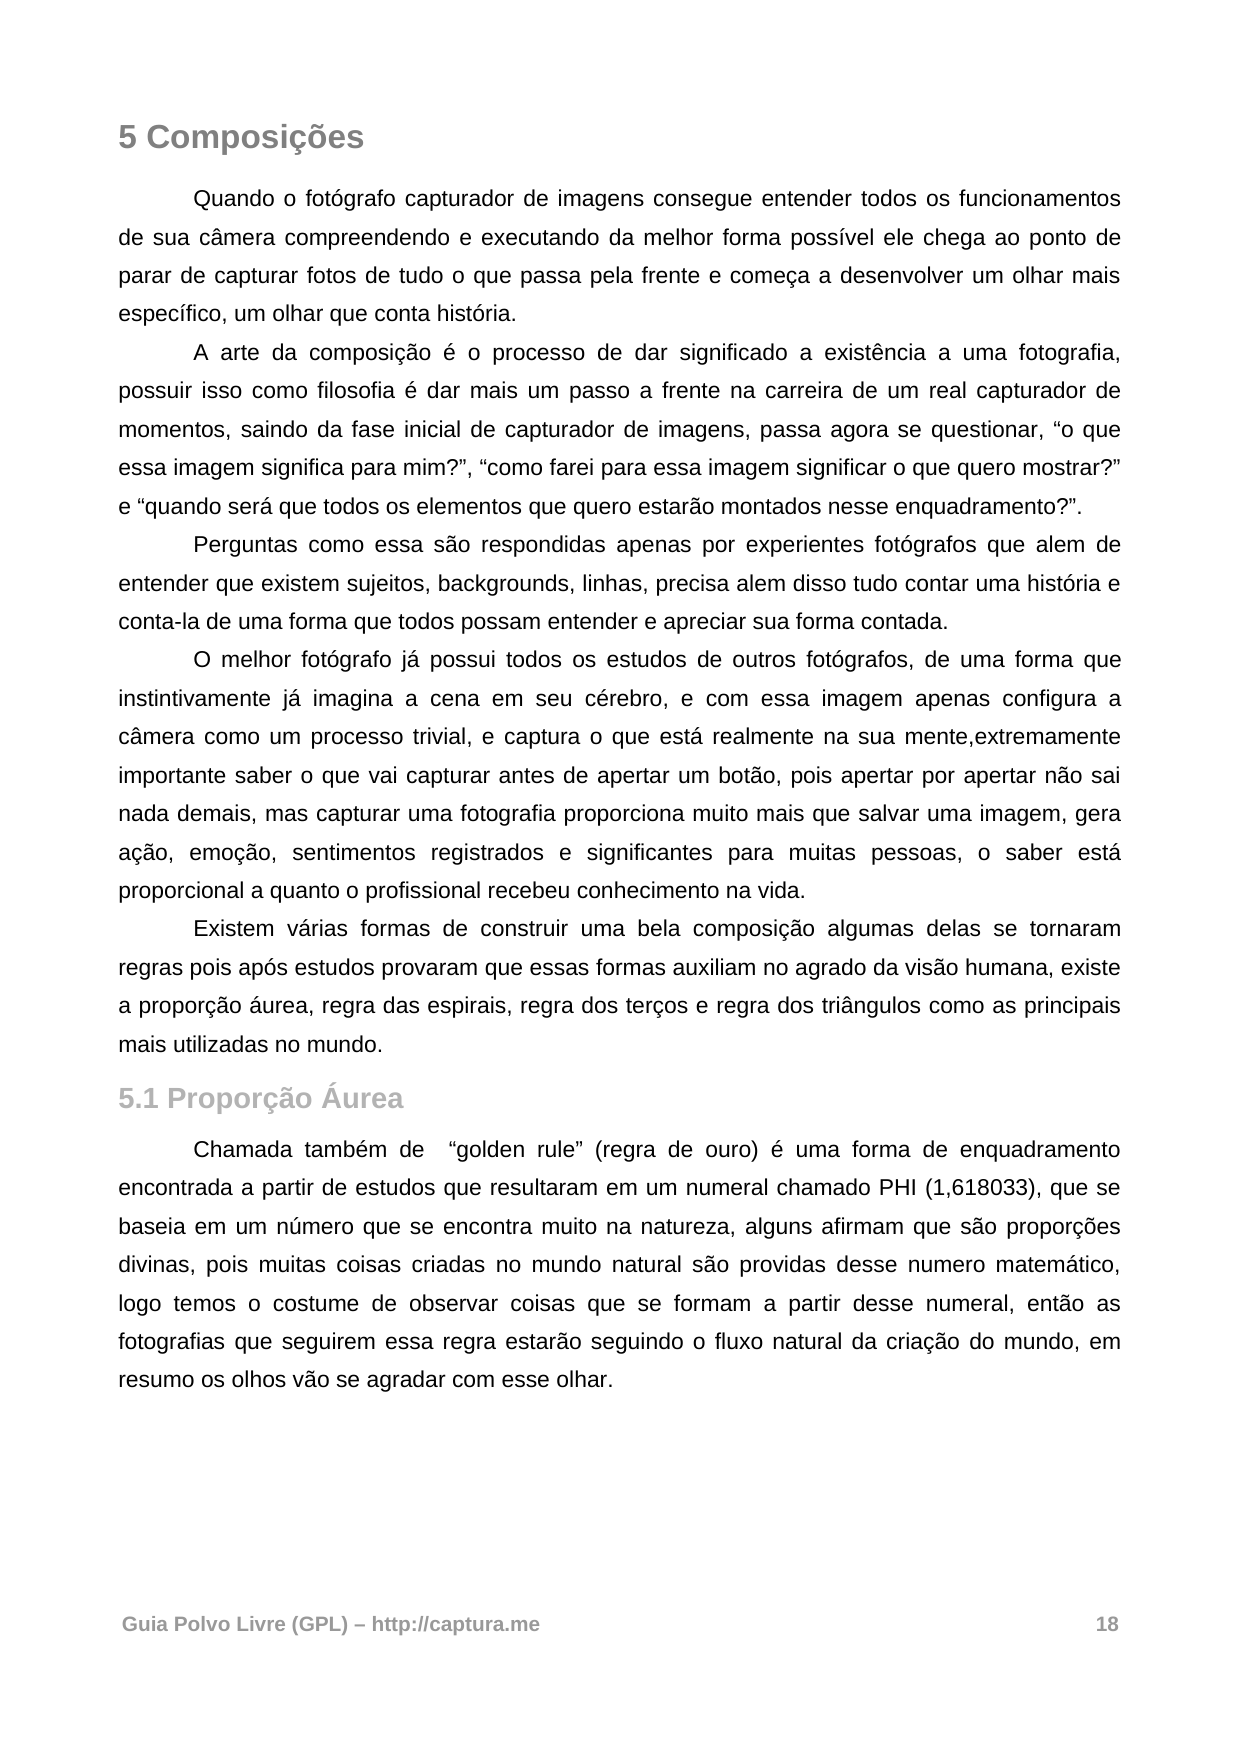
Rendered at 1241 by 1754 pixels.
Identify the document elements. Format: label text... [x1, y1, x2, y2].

text O melhor fotógrafo já possui todos os estudos de outros fotógrafos, de uma forma que instintivamente já imagina a cena em seu cérebro, e com essa imagem apenas configura a câmera como um processo trivial, e captura o que está realmente na sua mente,extremamente importante saber o que vai capturar antes de apertar um botão, pois apertar por apertar não sai nada demais, mas capturar uma fotografia proporciona muito mais que salvar uma imagem, gera ação, emoção, sentimentos registrados e significantes para muitas pessoas, o saber está proporcional a quanto o profissional recebeu conhecimento na vida. [118, 647, 1122, 903]
text Existem várias formas de construir uma bela composição algumas delas se tornaram regras pois após estudos provaram que essas formas auxiliam no agrado da visão humana, existe a proporção áurea, regra das espirais, regra dos terços e regra dos triângulos como as principais mais utilizadas no mundo. [118, 916, 1122, 1057]
text Quando o fotógrafo capturador de imagens consegue entender todos os funcionamentos de sua câmera compreendendo e executando da melhor forma possível ele chega ao ponto de parar de capturar fotos de tudo o que passa pela frente e começa a desenvolver um olhar mais específico, um olhar que conta história. [118, 186, 1122, 327]
text Chamada também de “golden rule” (regra de ouro) é uma forma de enquadramento encontrada a partir de estudos que resultaram em um numeral chamado PHI (1,618033), que se baseia em um número que se encontra muito na natureza, alguns afirmam que são proporções divinas, pois muitas coisas criadas no mundo natural são providas desse numero matemático, logo temos o costume de observar coisas que se formam a partir desse numeral, então as fotografias que seguirem essa regra estarão seguindo o fluxo natural da criação do mundo, em resumo os olhos vão se agradar com esse olhar. [118, 1136, 1122, 1393]
subtitle 5 Composições [118, 118, 1122, 155]
subtitle 5.1 Proporção Áurea [118, 1082, 1122, 1114]
text A arte da composição é o processo de dar significado a existência a uma fotografia, possuir isso como filosofia é dar mais um passo a frente na carreira de um real capturador de momentos, saindo da fase inicial de capturador de imagens, passa agora se questionar, “o que essa imagem significa para mim?”, “como farei para essa imagem significar o que quero mostrar?” e “quando será que todos os elementos que quero estarão montados nesse enquadramento?”. [118, 339, 1122, 519]
text Perguntas como essa são respondidas apenas por experientes fotógrafos que alem de entender que existem sujeitos, backgrounds, linhas, precisa alem disso tudo contar uma história e conta-la de uma forma que todos possam entender e apreciar sua forma contada. [118, 532, 1122, 634]
